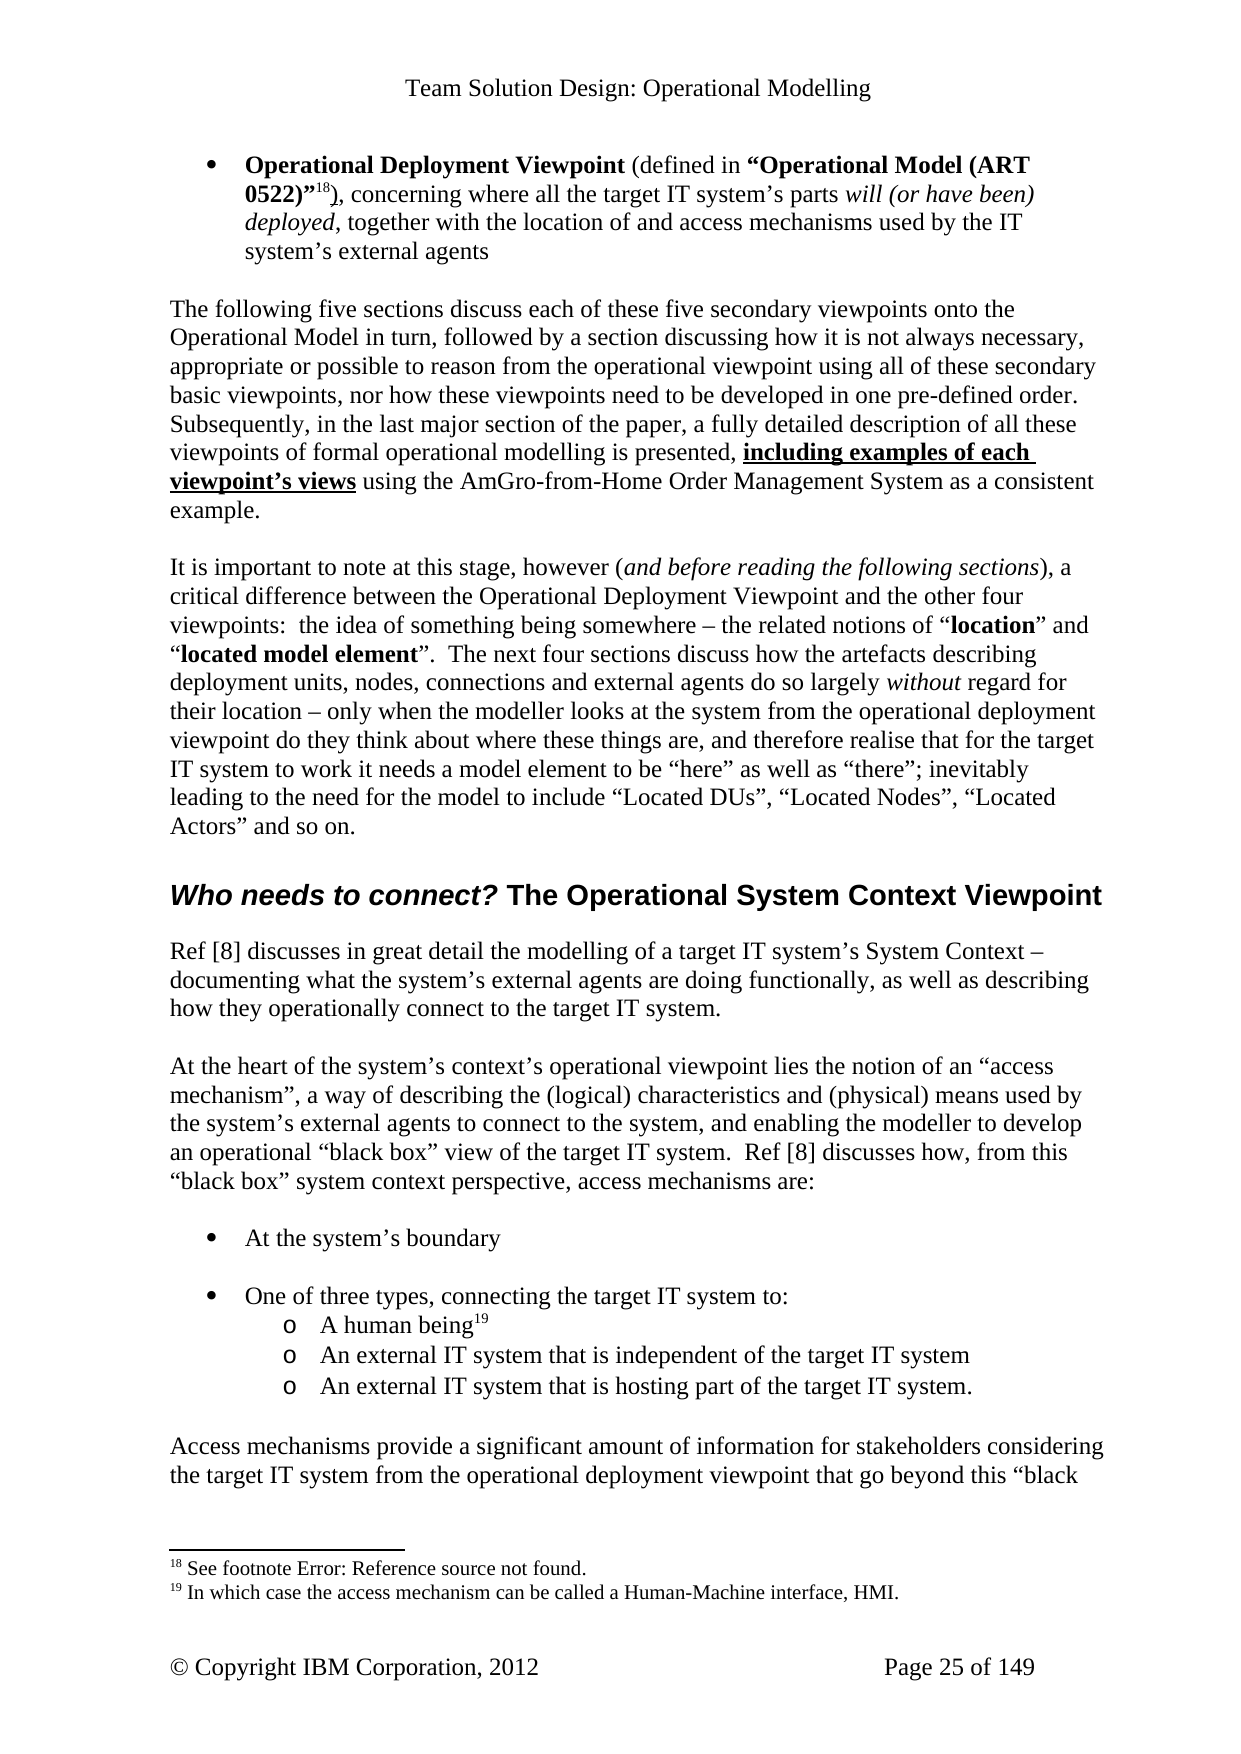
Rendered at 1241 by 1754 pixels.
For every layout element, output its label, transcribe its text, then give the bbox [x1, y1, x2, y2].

list Operational Deployment Viewpoint (defined in “Operational Model (ART 0522)”), concerning where all the target IT system’s parts will (or have been) deployed, together with the location of and access mechanisms used by the IT system’s external agents [207, 150, 1107, 294]
text Access mechanisms provide a significant amount of information for stakeholders considering the target IT system from the operational deployment viewpoint that go beyond this “black box” system context perspective; summed up in a number of critical observations extending beyond this logical example from [Ref 6] : [169, 1431, 1107, 1488]
list In which case the access mechanism can be called a Human-Machine interface, HMI. [169, 1580, 1107, 1604]
list A human being [282, 1310, 1107, 1341]
text Ref [6] discusses in great detail the modelling of a target IT system’s System Context – documenting what the system’s external agents are doing functionally, as well as describing how they operationally connect to the target IT system. [169, 936, 1107, 1022]
list An external IT system that is independent of the target IT system [282, 1341, 1107, 1371]
list An external IT system that is hosting part of the target IT system. [282, 1371, 1107, 1402]
text At the heart of the system’s context’s operational viewpoint lies the notion of an “access mechanism”, a way of describing the (logical) characteristics and (physical) means used by the system’s external agents to connect to the system, and enabling the modeller to develop an operational “black box” view of the target IT system. Ref [6] discusses how, from this “black box” system context perspective, access mechanisms are: [169, 1051, 1107, 1195]
list See footnote Error: Reference source not found. [169, 1556, 1107, 1580]
subtitle Who needs to connect? The Operational System Context Viewpoint [169, 877, 1107, 911]
list At the system’s boundary [207, 1223, 1107, 1281]
text The following five sections discuss each of these five secondary viewpoints onto the Operational Model in turn, followed by a section discussing how it is not always necessary, appropriate or possible to reason from the operational viewpoint using all of these secondary basic viewpoints, nor how these viewpoints need to be developed in one pre-defined order. Subsequently, in the last major section of the paper, a fully detailed description of all these viewpoints of formal operational modelling is presented, including examples of each viewpoint’s views using the AmGro-from-Home Order Management System as a consistent example. [169, 294, 1107, 524]
text It is important to note at this stage, however (and before reading the following sections), a critical difference between the Operational Deployment Viewpoint and the other four viewpoints: the idea of something being somewhere – the related notions of “location” and “located model element”. The next four sections discuss how the artefacts describing deployment units, nodes, connections and external agents do so largely without regard for their location – only when the modeller looks at the system from the operational deployment viewpoint do they think about where these things are, and therefore realise that for the target IT system to work it needs a model element to be “here” as well as “there”; inevitably leading to the need for the model to include “Located DUs”, “Located Nodes”, “Located Actors” and so on. [169, 524, 1107, 840]
list One of three types, connecting the target IT system to: [207, 1281, 1107, 1310]
